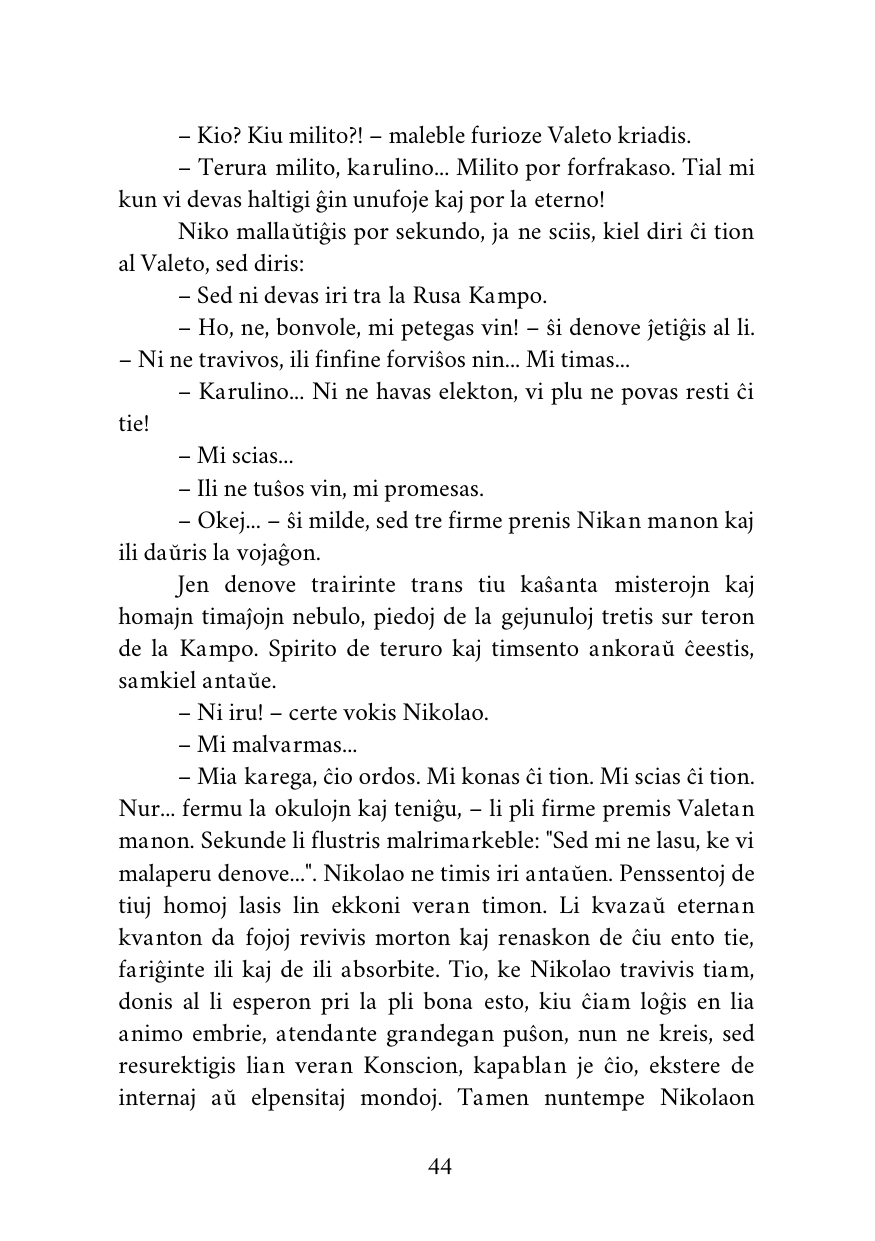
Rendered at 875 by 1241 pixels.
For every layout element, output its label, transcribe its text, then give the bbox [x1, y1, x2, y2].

text – Mia karega, ĉio ordos. Mi konas ĉi tion. Mi scias ĉi tion. Nur... fermu la okulojn kaj teniĝu, – li pli firme premis Valetan manon. Sekunde li flustris malrimarkeble: "Sed mi ne lasu, ke vi malaperu denove...". Nikolao ne timis iri antaŭen. Penssentoj de tiuj homoj lasis lin ekkoni veran timon. Li kvazaŭ eternan kvanton da fojoj revivis morton kaj renaskon de ĉiu ento tie, fariĝinte ili kaj de ili absorbite. Tio, ke Nikolao travivis tiam, donis al li esperon pri la pli bona esto, kiu ĉiam loĝis en lia animo embrie, atendante grandegan puŝon, nun ne kreis, sed resurektigis lian veran Konscion, kapablan je ĉio, ekstere de internaj aŭ elpensitaj mondoj. Tamen nuntempe Nikolaon [118, 760, 756, 1113]
text – Ho, ne, bonvole, mi petegas vin! – ŝi denove ĵetiĝis al li. – Ni ne travivos, ili finfine forviŝos nin... Mi timas... [118, 311, 756, 375]
text – Terura milito, karulino... Milito por forfrakaso. Tial mi kun vi devas haltigi ĝin unufoje kaj por la eterno! [118, 150, 756, 214]
text – Kio? Kiu milito?! – maleble furioze Valeto kriadis. [118, 118, 756, 150]
text – Mi scias... [118, 439, 756, 471]
text – Sed ni devas iri tra la Rusa Kampo. [118, 278, 756, 311]
text – Okej... – ŝi milde, sed tre firme prenis Nikan manon kaj ili daŭris la vojaĝon. [118, 503, 756, 567]
text – Ili ne tuŝos vin, mi promesas. [118, 471, 756, 503]
text – Karulino... Ni ne havas elekton, vi plu ne povas resti ĉi tie! [118, 375, 756, 439]
text – Ni iru! – certe vokis Nikolao. [118, 696, 756, 728]
text Jen denove trairinte trans tiu kaŝanta misterojn kaj homajn timaĵojn nebulo, piedoj de la gejunuloj tretis sur teron de la Kampo. Spirito de teruro kaj timsento ankoraŭ ĉeestis, samkiel antaŭe. [118, 567, 756, 696]
text – Mi malvarmas... [118, 728, 756, 760]
text Niko mallaŭtiĝis por sekundo, ja ne sciis, kiel diri ĉi tion al Valeto, sed diris: [118, 214, 756, 278]
